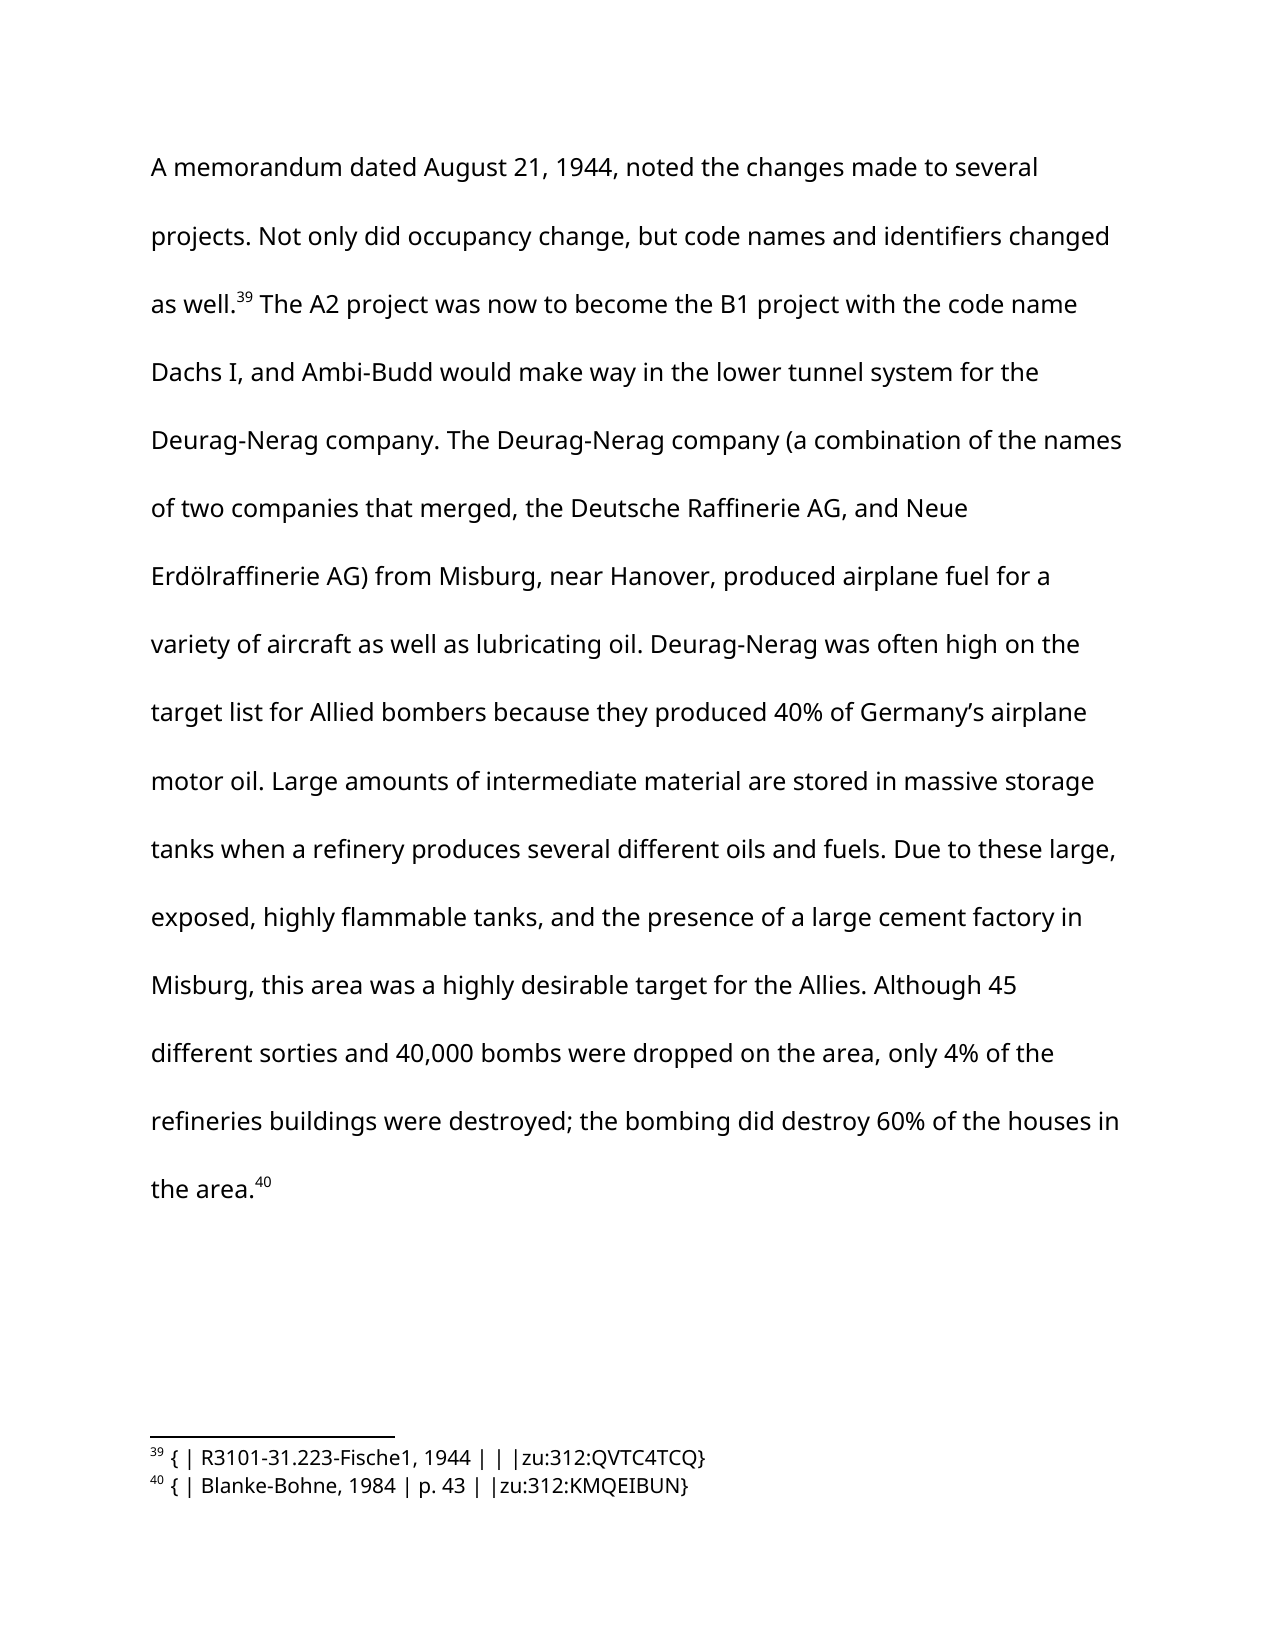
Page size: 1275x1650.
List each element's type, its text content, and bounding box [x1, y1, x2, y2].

text { | Blanke-Bohne, 1984 | p. 43 | |zu:312:KMQEIBUN} [150, 1472, 1125, 1500]
text A memorandum dated August 21, 1944, noted the changes made to several projects. Not only did occupancy change, but code names and identifiers changed as well. The A2 project was now to become the B1 project with the code name Dachs I, and Ambi-Budd would make way in the lower tunnel system for the Deurag-Nerag company. The Deurag-Nerag company (a combination of the names of two companies that merged, the Deutsche Raffinerie AG, and Neue Erdölraffinerie AG) from Misburg, near Hanover, produced airplane fuel for a variety of aircraft as well as lubricating oil. Deurag-Nerag was often high on the target list for Allied bombers because they produced 40% of Germany’s airplane motor oil. Large amounts of intermediate material are stored in massive storage tanks when a refinery produces several different oils and fuels. Due to these large, exposed, highly flammable tanks, and the presence of a large cement factory in Misburg, this area was a highly desirable target for the Allies. Although 45 different sorties and 40,000 bombs were dropped on the area, only 4% of the refineries buildings were destroyed; the bombing did destroy 60% of the houses in the area. [150, 150, 1125, 1206]
text { | R3101-31.223-Fische1, 1944 | | |zu:312:QVTC4TCQ} [150, 1443, 1125, 1472]
